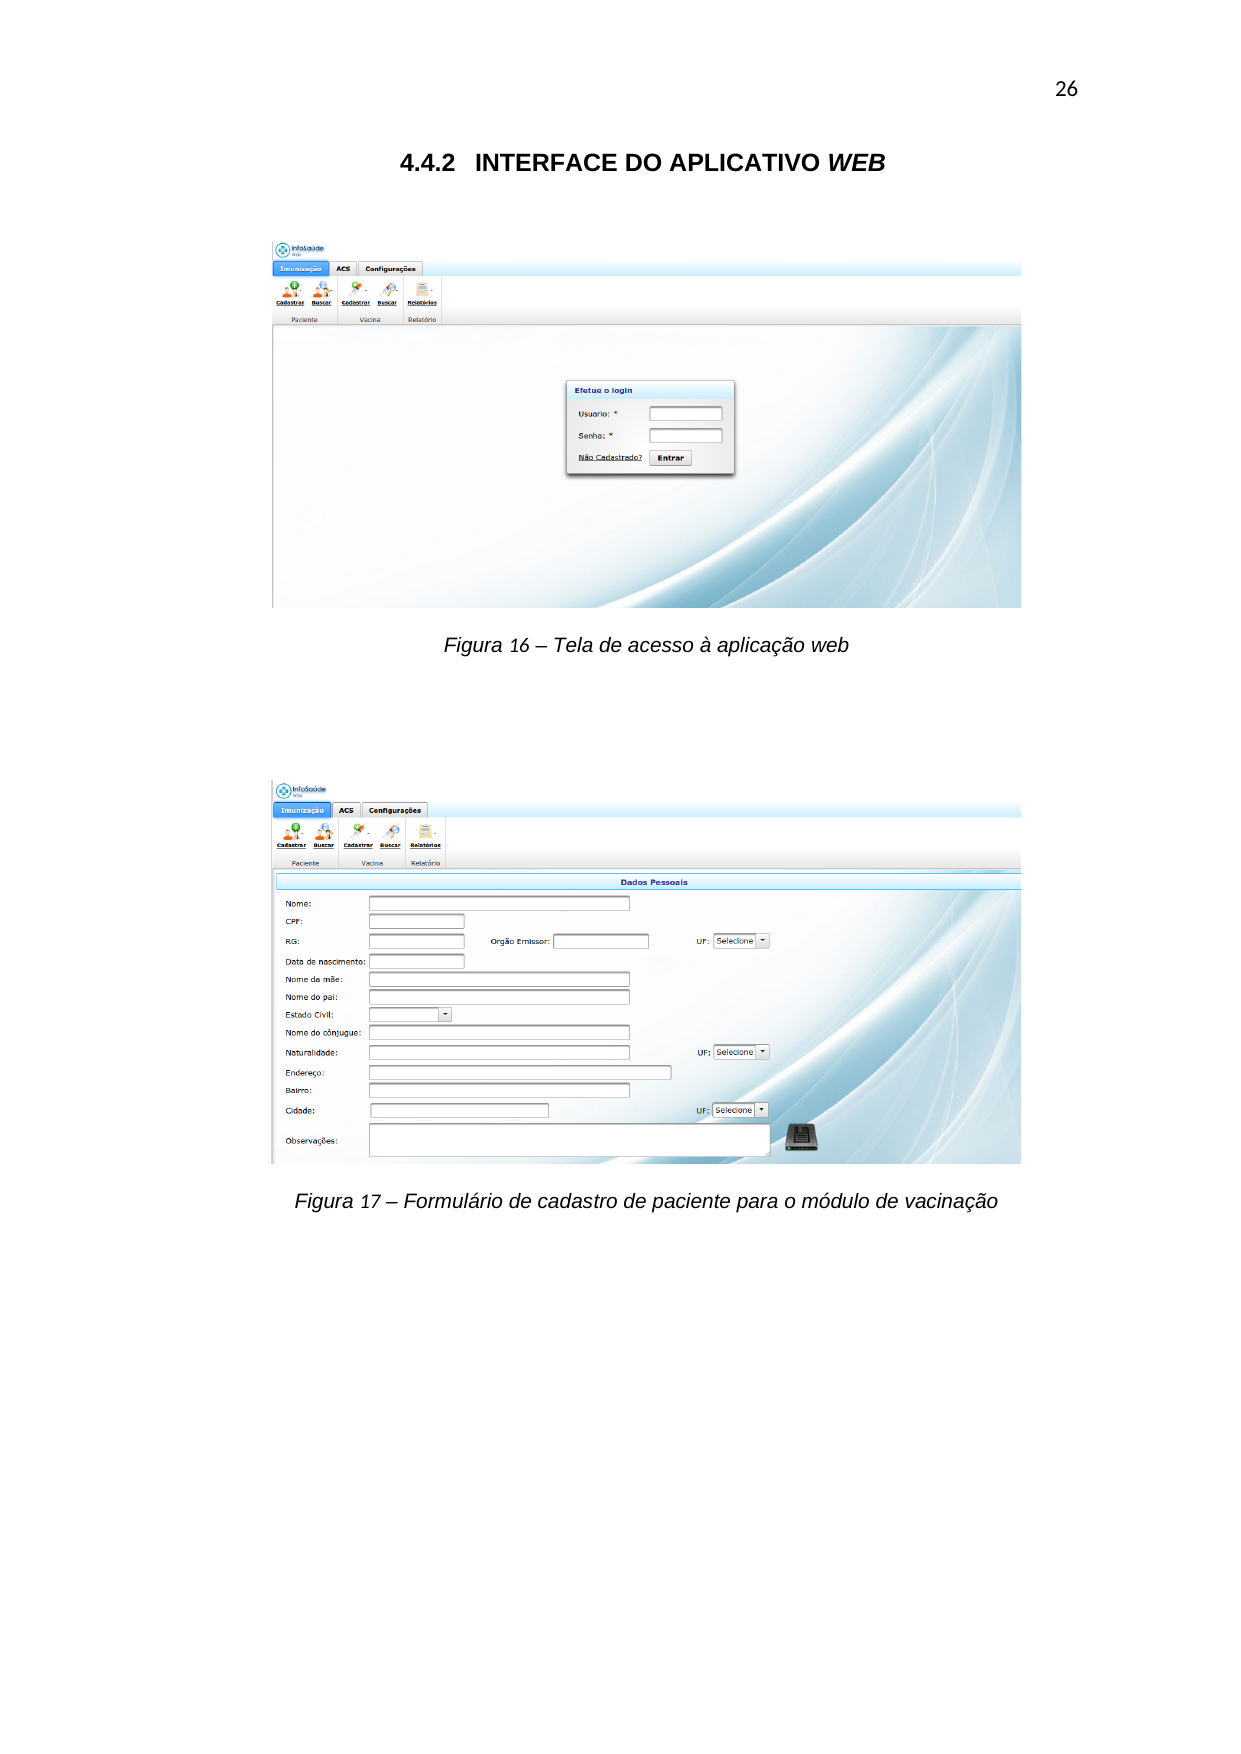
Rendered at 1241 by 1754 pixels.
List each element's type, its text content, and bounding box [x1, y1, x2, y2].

picture [271, 780, 1021, 1164]
list INTERFACE DO APLICATIVO WEB [400, 148, 1078, 176]
picture [271, 241, 1022, 608]
text Figura 17 – Formulário de cadastro de paciente para o módulo de vacinação [177, 1188, 1078, 1214]
text Figura 16 – Tela de acesso à aplicação web [177, 632, 1078, 658]
